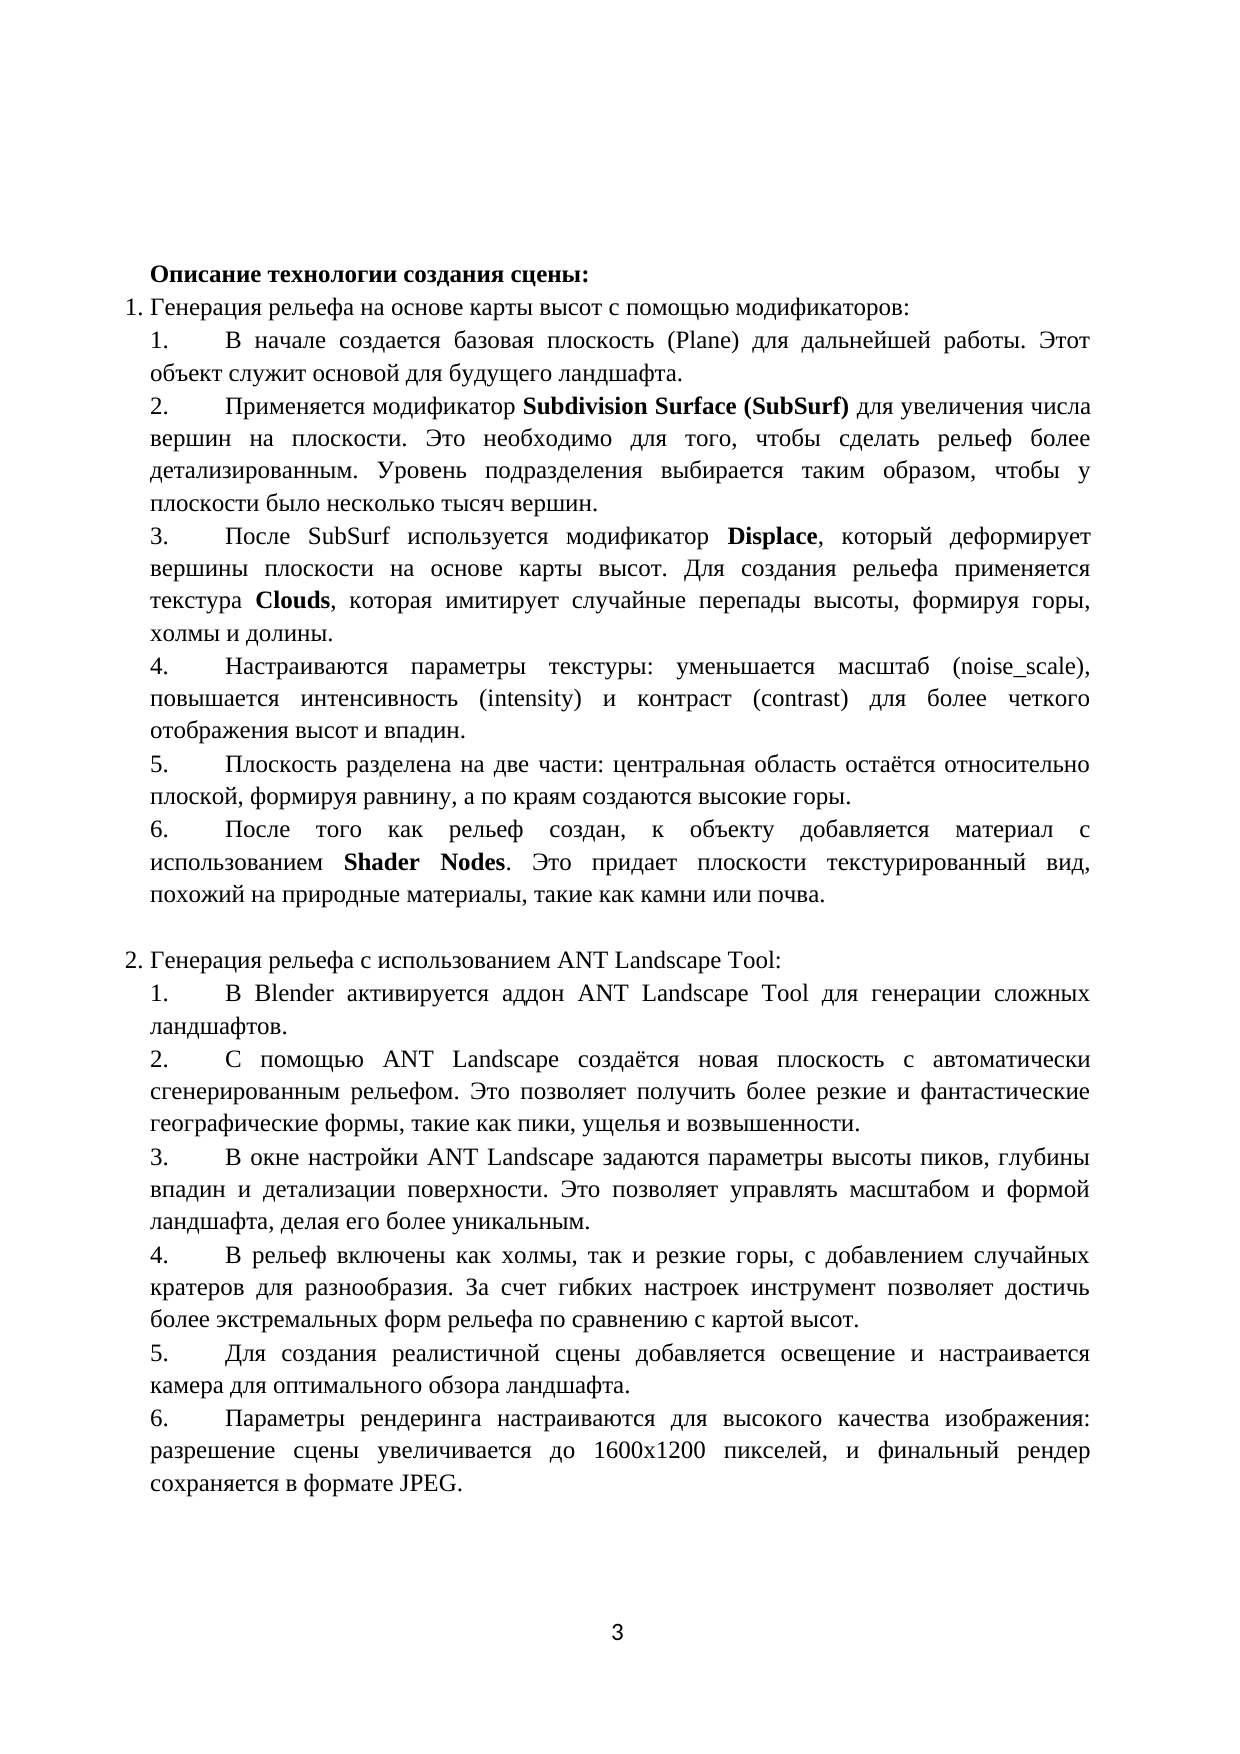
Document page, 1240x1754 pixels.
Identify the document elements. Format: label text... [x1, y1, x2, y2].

list В Blender активируется аддон ANT Landscape Tool для генерации сложных ландшафтов. [150, 978, 1091, 1039]
text Описание технологии создания сцены: [149, 259, 1118, 288]
list После того как рельеф создан, к объекту добавляется материал с использованием Shader Nodes. Это придает плоскости текстурированный вид, похожий на природные материалы, такие как камни или почва. [150, 814, 1091, 908]
list В рельеф включены как холмы, так и резкие горы, с добавлением случайных кратеров для разнообразия. За счет гибких настроек инструмент позволяет достичь более экстремальных форм рельефа по сравнению с картой высот. [150, 1240, 1091, 1333]
list В начале создается базовая плоскость (Plane) для дальнейшей работы. Этот объект служит основой для будущего ландшафта. [150, 325, 1091, 386]
list Для создания реалистичной сцены добавляется освещение и настраивается камера для оптимального обзора ландшафта. [150, 1338, 1091, 1398]
list Параметры рендеринга настраиваются для высокого качества изображения: разрешение сцены увеличивается до 1600x1200 пикселей, и финальный рендер сохраняется в формате JPEG. [150, 1403, 1091, 1496]
list Генерация рельефа с использованием ANT Landscape Tool: [124, 945, 1091, 974]
list После SubSurf используется модификатор Displace, который деформирует вершины плоскости на основе карты высот. Для создания рельефа применяется текстура Clouds, которая имитирует случайные перепады высоты, формируя горы, холмы и долины. [150, 521, 1091, 646]
list В окне настройки ANT Landscape задаются параметры высоты пиков, глубины впадин и детализации поверхности. Это позволяет управлять масштабом и формой ландшафта, делая его более уникальным. [150, 1142, 1091, 1235]
list Генерация рельефа на основе карты высот с помощью модификаторов: [124, 292, 1091, 321]
list С помощью ANT Landscape создаётся новая плоскость с автоматически сгенерированным рельефом. Это позволяет получить более резкие и фантастические географические формы, такие как пики, ущелья и возвышенности. [150, 1044, 1091, 1137]
list Плоскость разделена на две части: центральная область остаётся относительно плоской, формируя равнину, а по краям создаются высокие горы. [150, 749, 1091, 810]
list Применяется модификатор Subdivision Surface (SubSurf) для увеличения числа вершин на плоскости. Это необходимо для того, чтобы сделать рельеф более детализированным. Уровень подразделения выбирается таким образом, чтобы у плоскости было несколько тысяч вершин. [150, 391, 1091, 516]
list Настраиваются параметры текстуры: уменьшается масштаб (noise_scale), повышается интенсивность (intensity) и контраст (contrast) для более четкого отображения высот и впадин. [150, 651, 1091, 744]
